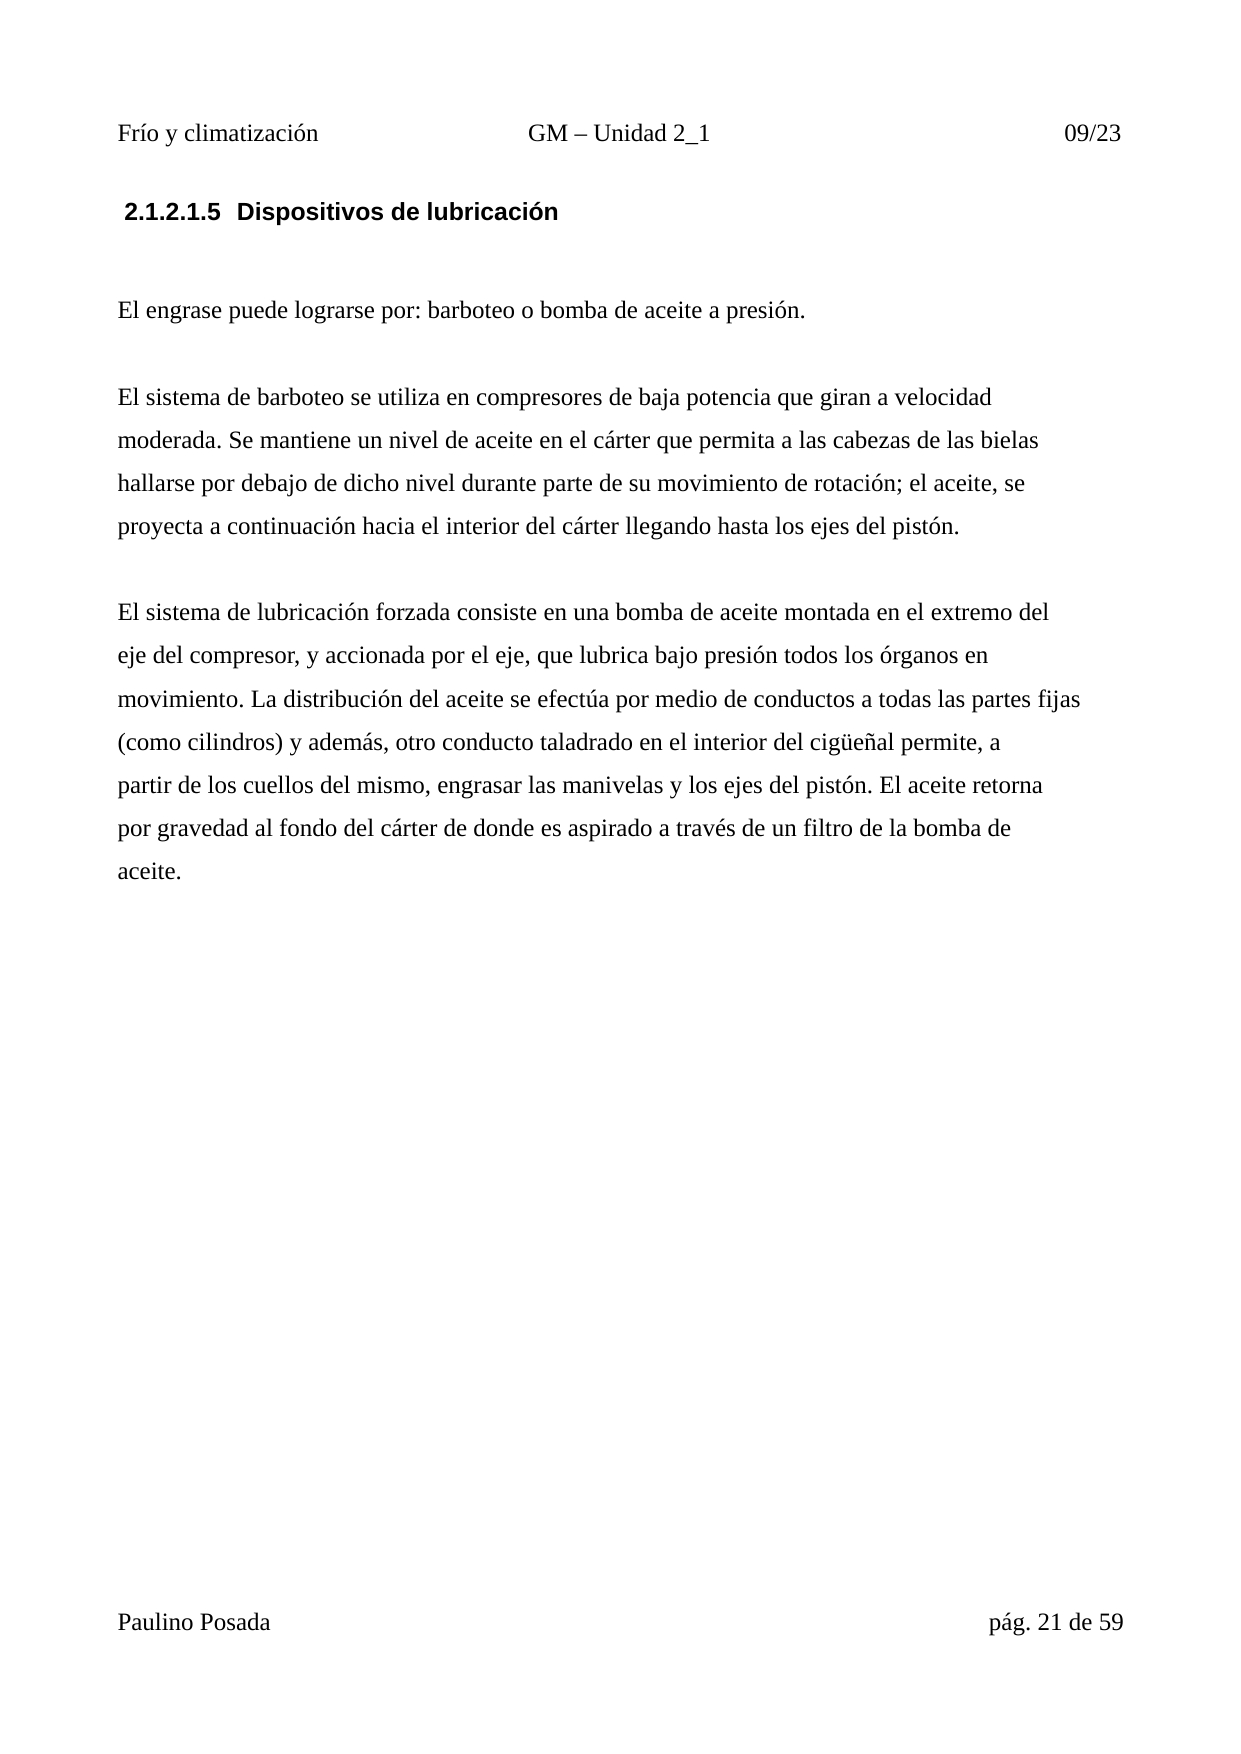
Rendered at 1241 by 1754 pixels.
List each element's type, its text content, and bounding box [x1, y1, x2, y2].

text El engrase puede lograrse por: barboteo o bomba de aceite a presión. [117, 296, 1123, 324]
text aceite. [117, 856, 1123, 885]
text proyecta a continuación hacia el interior del cárter llegando hasta los ejes del pistón. [117, 511, 1123, 540]
text hallarse por debajo de dicho nivel durante parte de su movimiento de rotación; el aceite, se [117, 468, 1123, 497]
text eje del compresor, y accionada por el eje, que lubrica bajo presión todos los órganos en [117, 641, 1123, 669]
text por gravedad al fondo del cárter de donde es aspirado a través de un filtro de la bomba de [117, 813, 1123, 842]
text El sistema de barboteo se utiliza en compresores de baja potencia que giran a velocidad [117, 382, 1123, 411]
text (como cilindros) y además, otro conducto taladrado en el interior del cigüeñal permite, a [117, 727, 1123, 756]
text movimiento. La distribución del aceite se efectúa por medio de conductos a todas las partes fijas [117, 684, 1123, 712]
text moderada. Se mantiene un nivel de aceite en el cárter que permita a las cabezas de las bielas [117, 425, 1123, 454]
text El sistema de lubricación forzada consiste en una bomba de aceite montada en el extremo del [117, 597, 1123, 626]
text partir de los cuellos del mismo, engrasar las manivelas y los ejes del pistón. El aceite retorna [117, 770, 1123, 799]
subtitle Dispositivos de lubricación [117, 197, 1123, 226]
